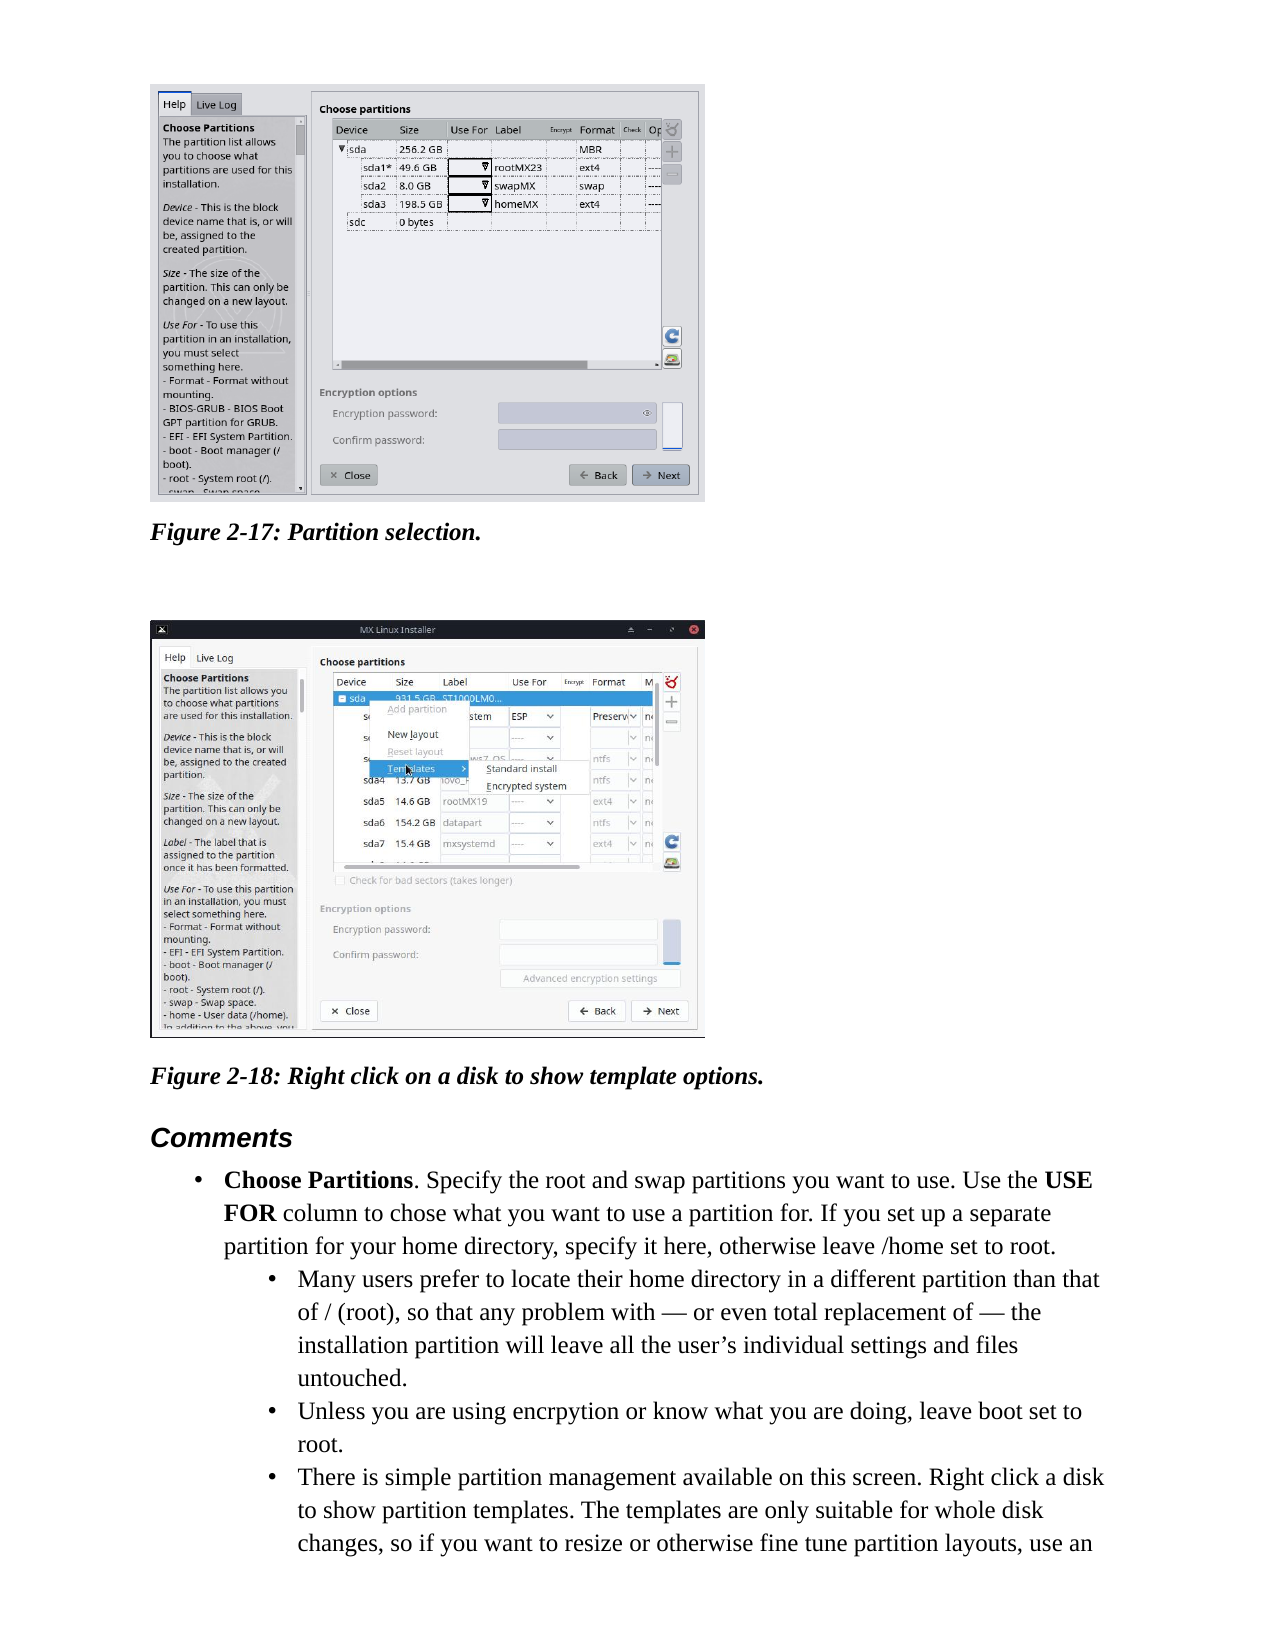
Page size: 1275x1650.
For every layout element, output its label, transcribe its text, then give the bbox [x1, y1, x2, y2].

picture [150, 84, 705, 502]
list Unless you are using encrpytion or know what you are doing, leave boot set to root. [268, 1396, 1125, 1458]
list There is simple partition management available on this screen. Right click a disk to show partition templates. The templates are only suitable for whole disk changes, so if you want to resize or otherwise fine tune partition layouts, use an [268, 1462, 1125, 1557]
text Figure 2-17: Partition selection. [150, 517, 1125, 545]
picture [150, 620, 705, 1038]
list Many users prefer to locate their home directory in a different partition than that of / (root), so that any problem with — or even total replacement of — the installation partition will leave all the user’s individual settings and files untouched. [268, 1264, 1125, 1392]
text Figure 2-18: Right click on a disk to show template options. [150, 1061, 1125, 1089]
list Choose Partitions. Specify the root and swap partitions you want to use. Use the USE FOR column to chose what you want to use a partition for. If you set up a separate partition for your home directory, specify it here, otherwise leave /home set to root. [194, 1165, 1125, 1260]
subtitle Comments [150, 1121, 1125, 1153]
